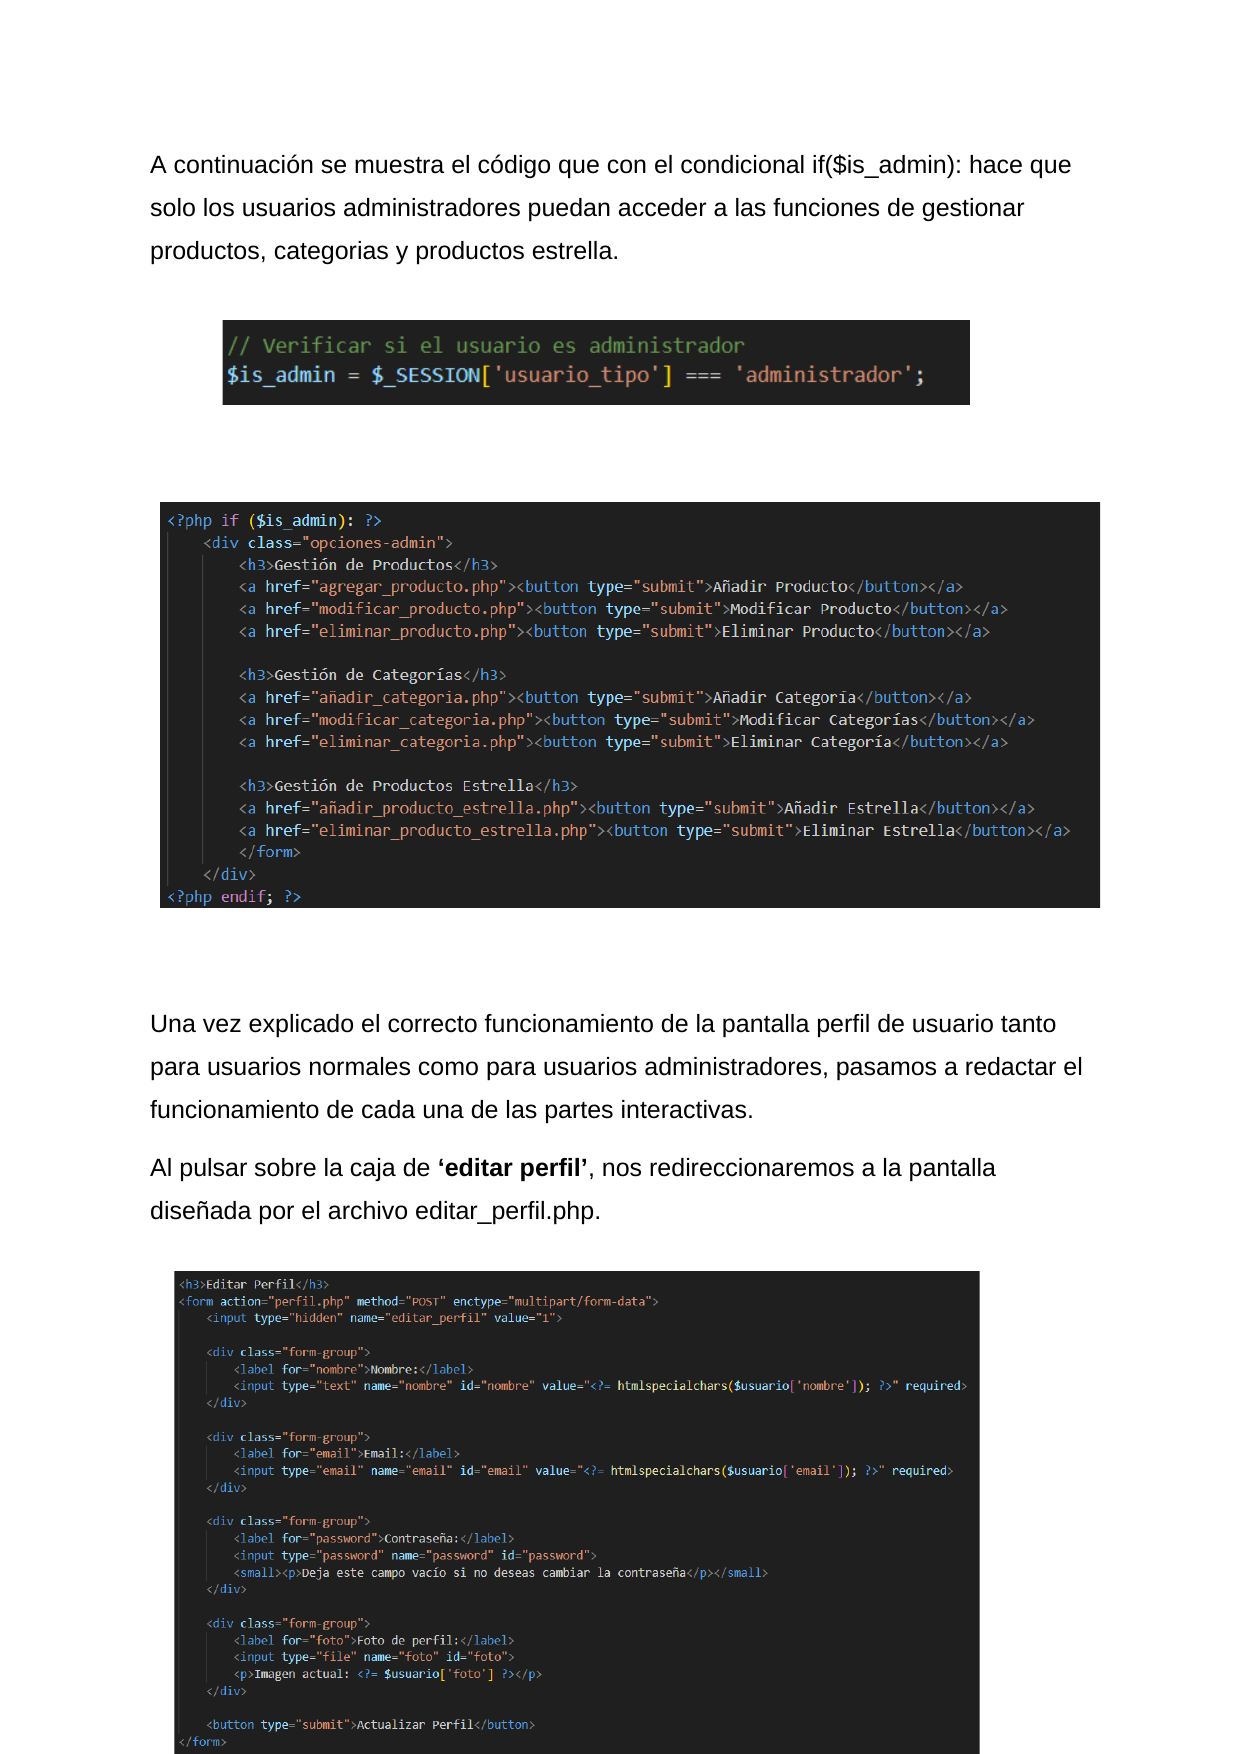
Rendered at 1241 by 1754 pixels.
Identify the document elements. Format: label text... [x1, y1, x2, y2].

picture [174, 1271, 980, 1754]
text Una vez explicado el correcto funcionamiento de la pantalla perfil de usuario tanto para usuarios normales como para usuarios administradores, pasamos a redactar el funcionamiento de cada una de las partes interactivas. [150, 1009, 1090, 1124]
picture [222, 320, 970, 405]
text A continuación se muestra el código que con el condicional if($is_admin): hace que solo los usuarios administradores puedan acceder a las funciones de gestionar productos, categorias y productos estrella. [150, 150, 1090, 265]
text Al pulsar sobre la caja de ‘editar perfil’, nos redireccionaremos a la pantalla diseñada por el archivo editar_perfil.php. [150, 1153, 1090, 1224]
picture [160, 502, 1101, 908]
